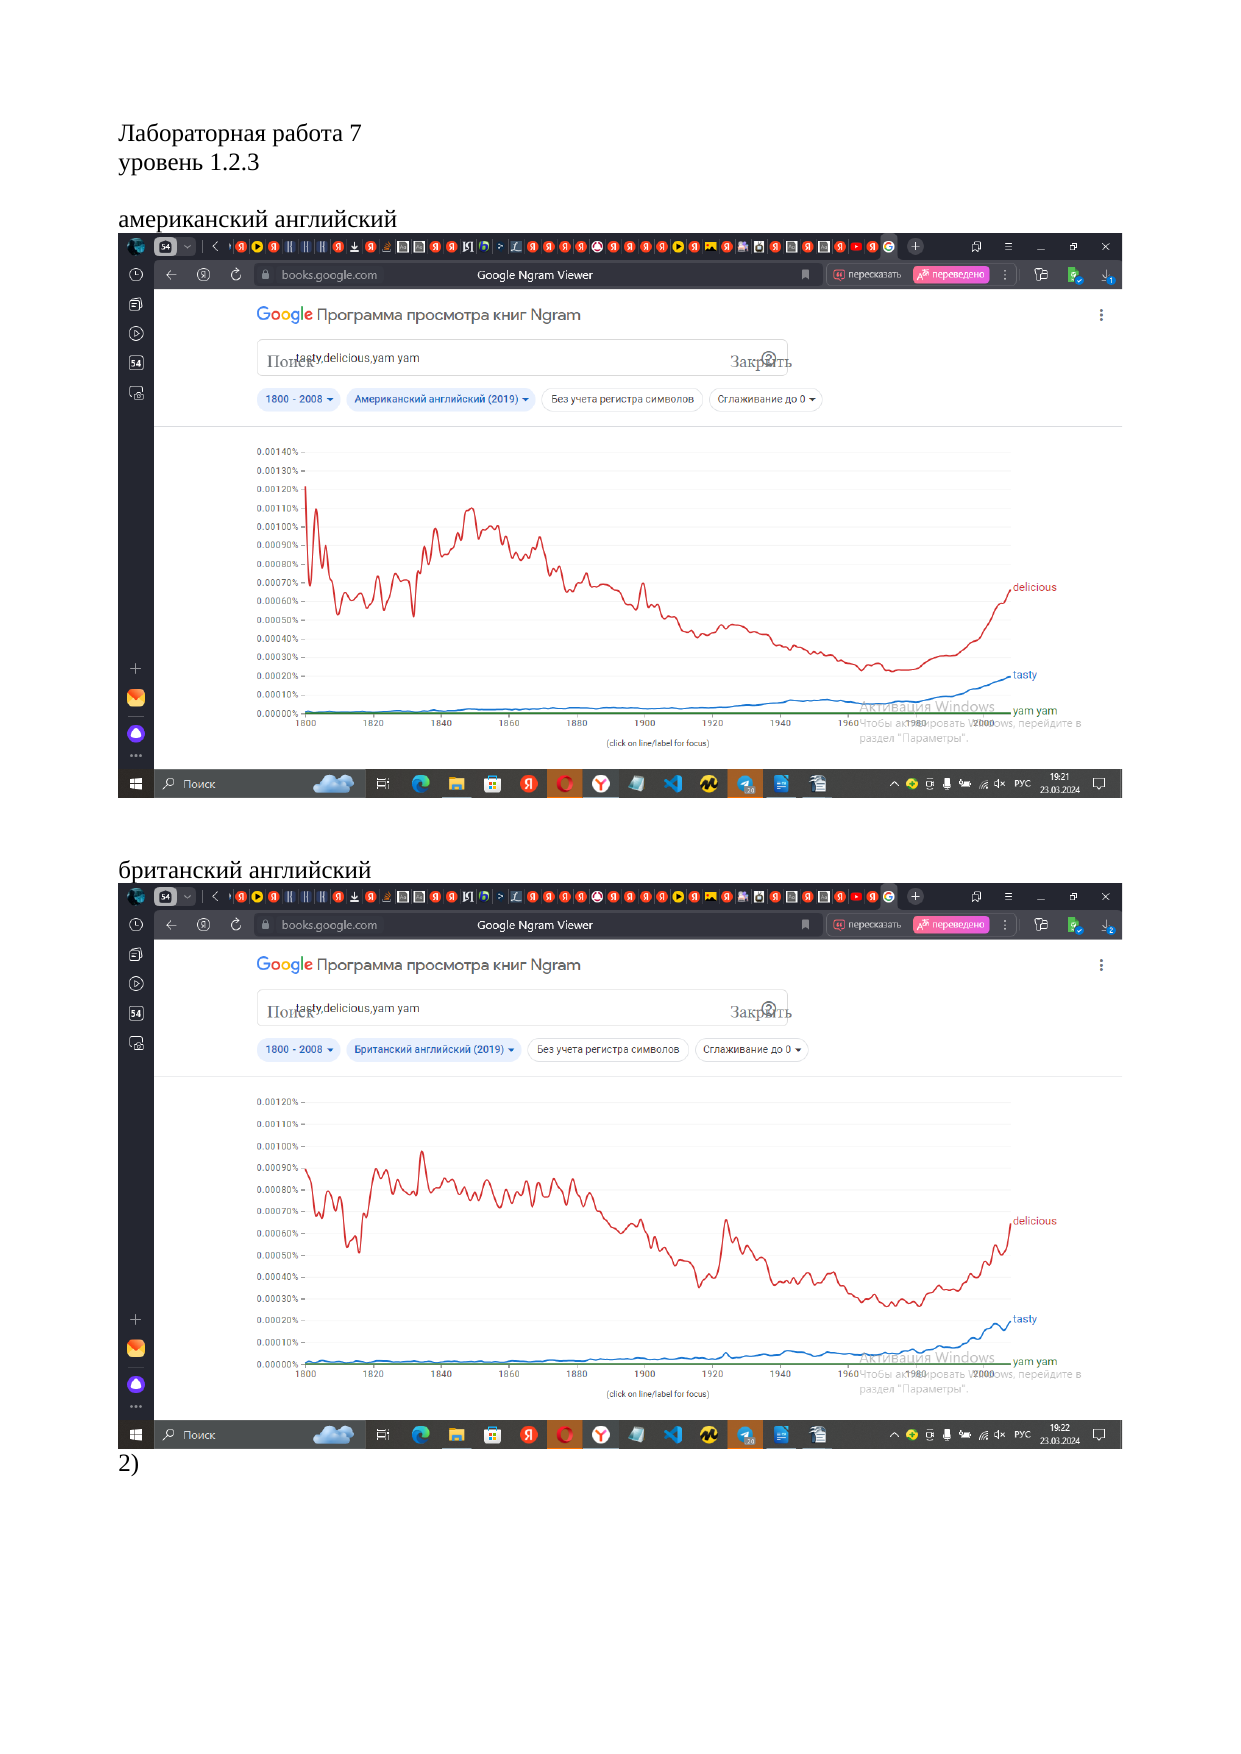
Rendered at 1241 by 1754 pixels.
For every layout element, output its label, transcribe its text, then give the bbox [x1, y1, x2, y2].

text британский английский [118, 855, 1122, 883]
text Лабораторная работа 7 [118, 118, 1122, 147]
picture [118, 883, 1123, 1449]
text американский английский [118, 204, 1122, 233]
text уровень 1.2.3 [118, 147, 1122, 176]
text 2) [118, 1449, 1122, 1477]
picture [118, 233, 1123, 798]
